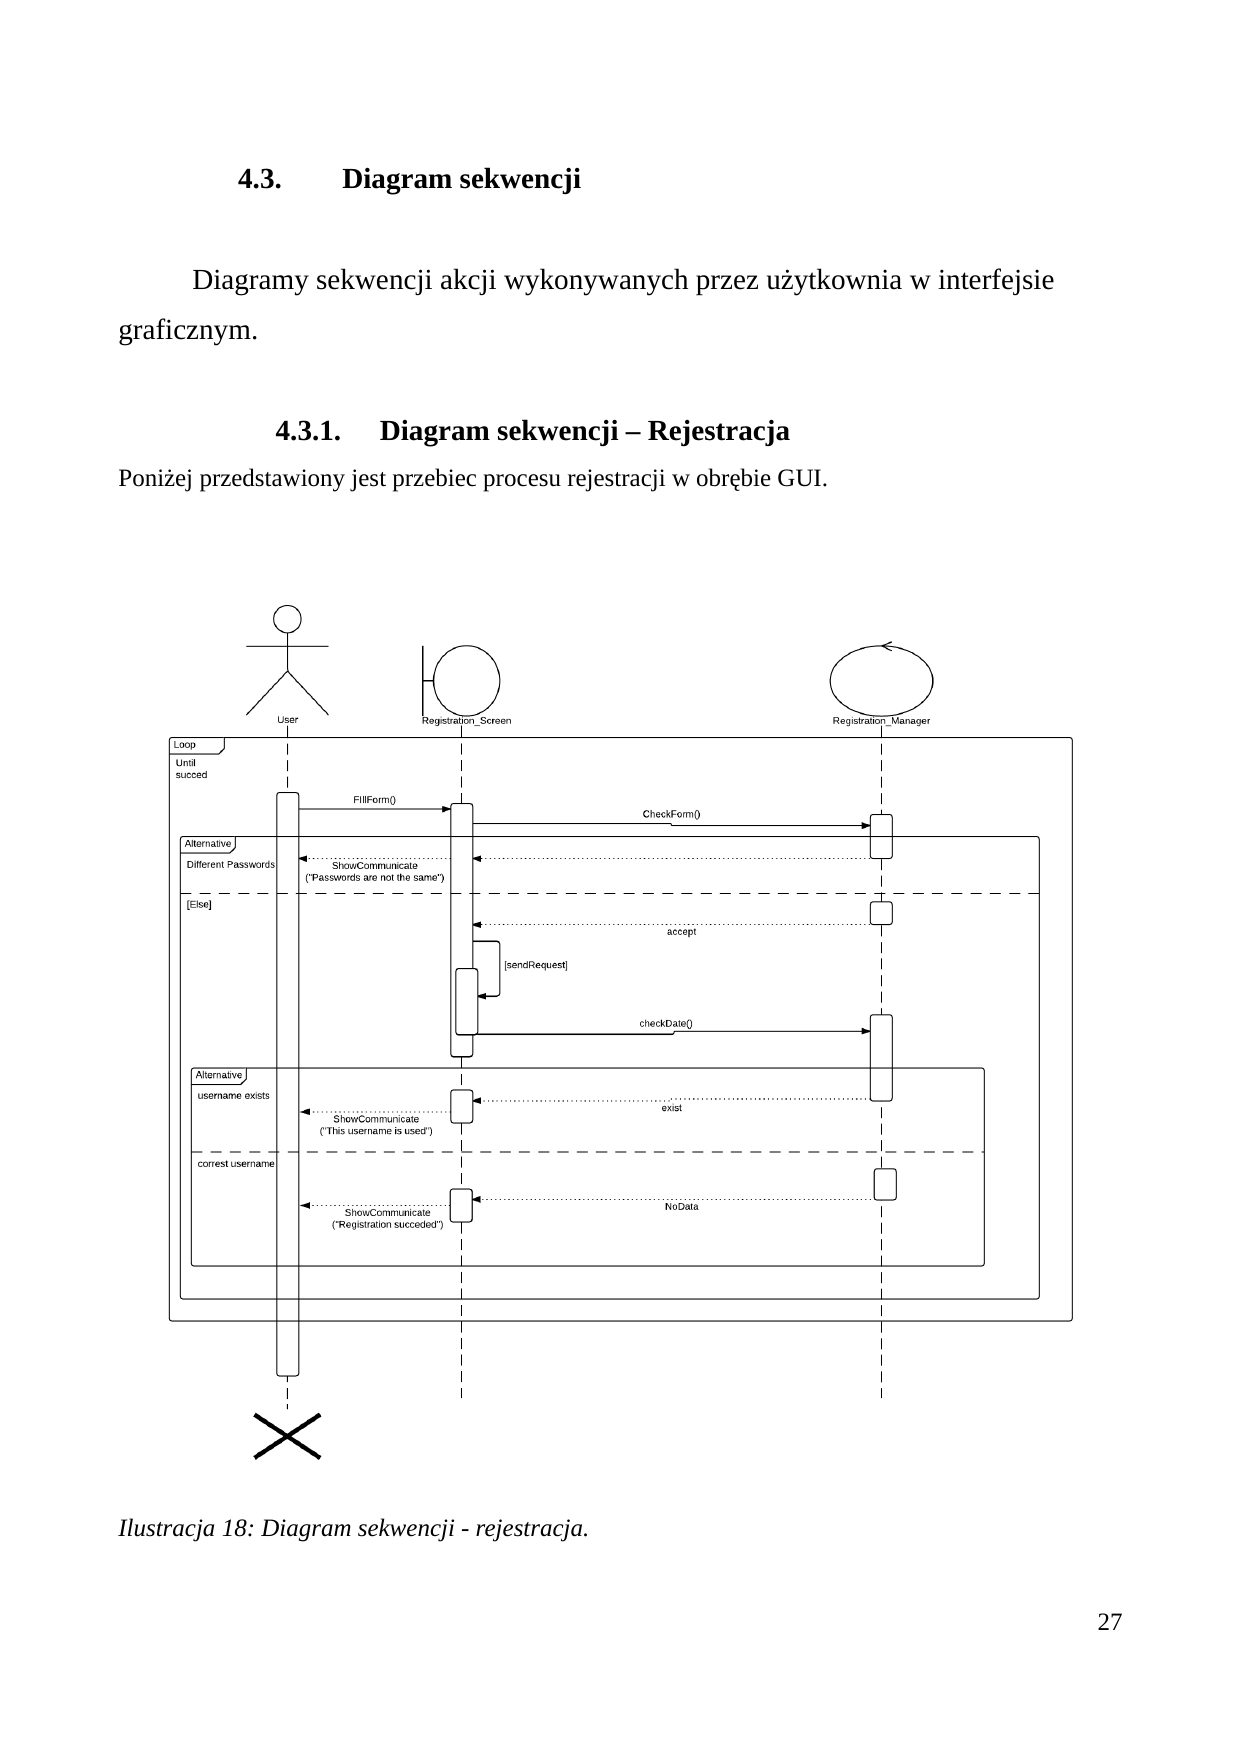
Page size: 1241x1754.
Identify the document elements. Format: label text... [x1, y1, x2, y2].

list Diagram sekwencji – Rejestracja [268, 413, 1122, 446]
text Ilustracja 18: Diagram sekwencji - rejestracja. [118, 1513, 1122, 1542]
text Poniżej przedstawiony jest przebiec procesu rejestracji w obrębie GUI. [118, 463, 1122, 492]
picture [118, 561, 1123, 1513]
list Diagram sekwencji [231, 161, 1122, 195]
text Diagramy sekwencji akcji wykonywanych przez użytkownia w interfejsie graficznym. [118, 262, 1122, 346]
